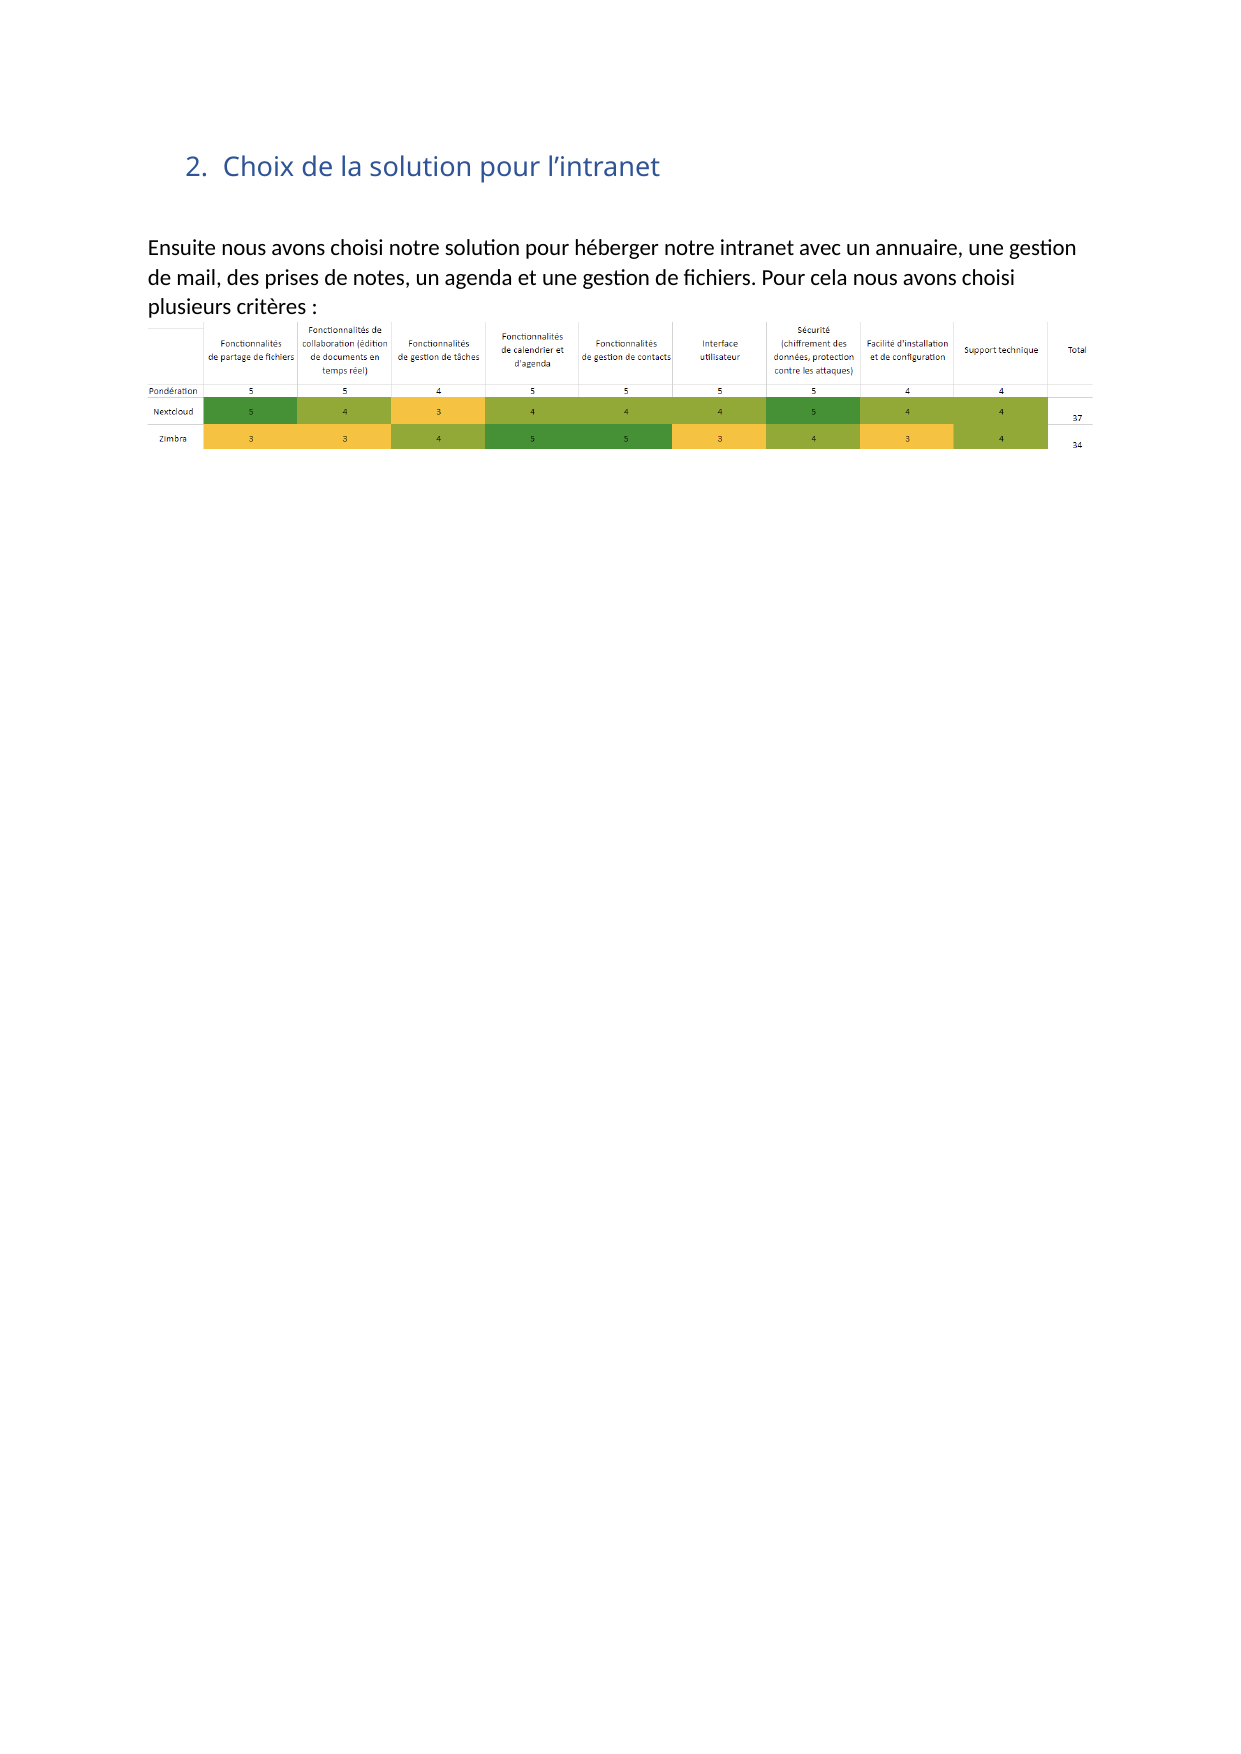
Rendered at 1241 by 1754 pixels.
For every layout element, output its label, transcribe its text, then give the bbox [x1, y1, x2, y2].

text Ensuite nous avons choisi notre solution pour héberger notre intranet avec un annuaire, une gestion de mail, des prises de notes, un agenda et une gestion de fichiers. Pour cela nous avons choisi plusieurs critères : [148, 233, 1093, 322]
list Choix de la solution pour l’intranet [185, 148, 1093, 184]
